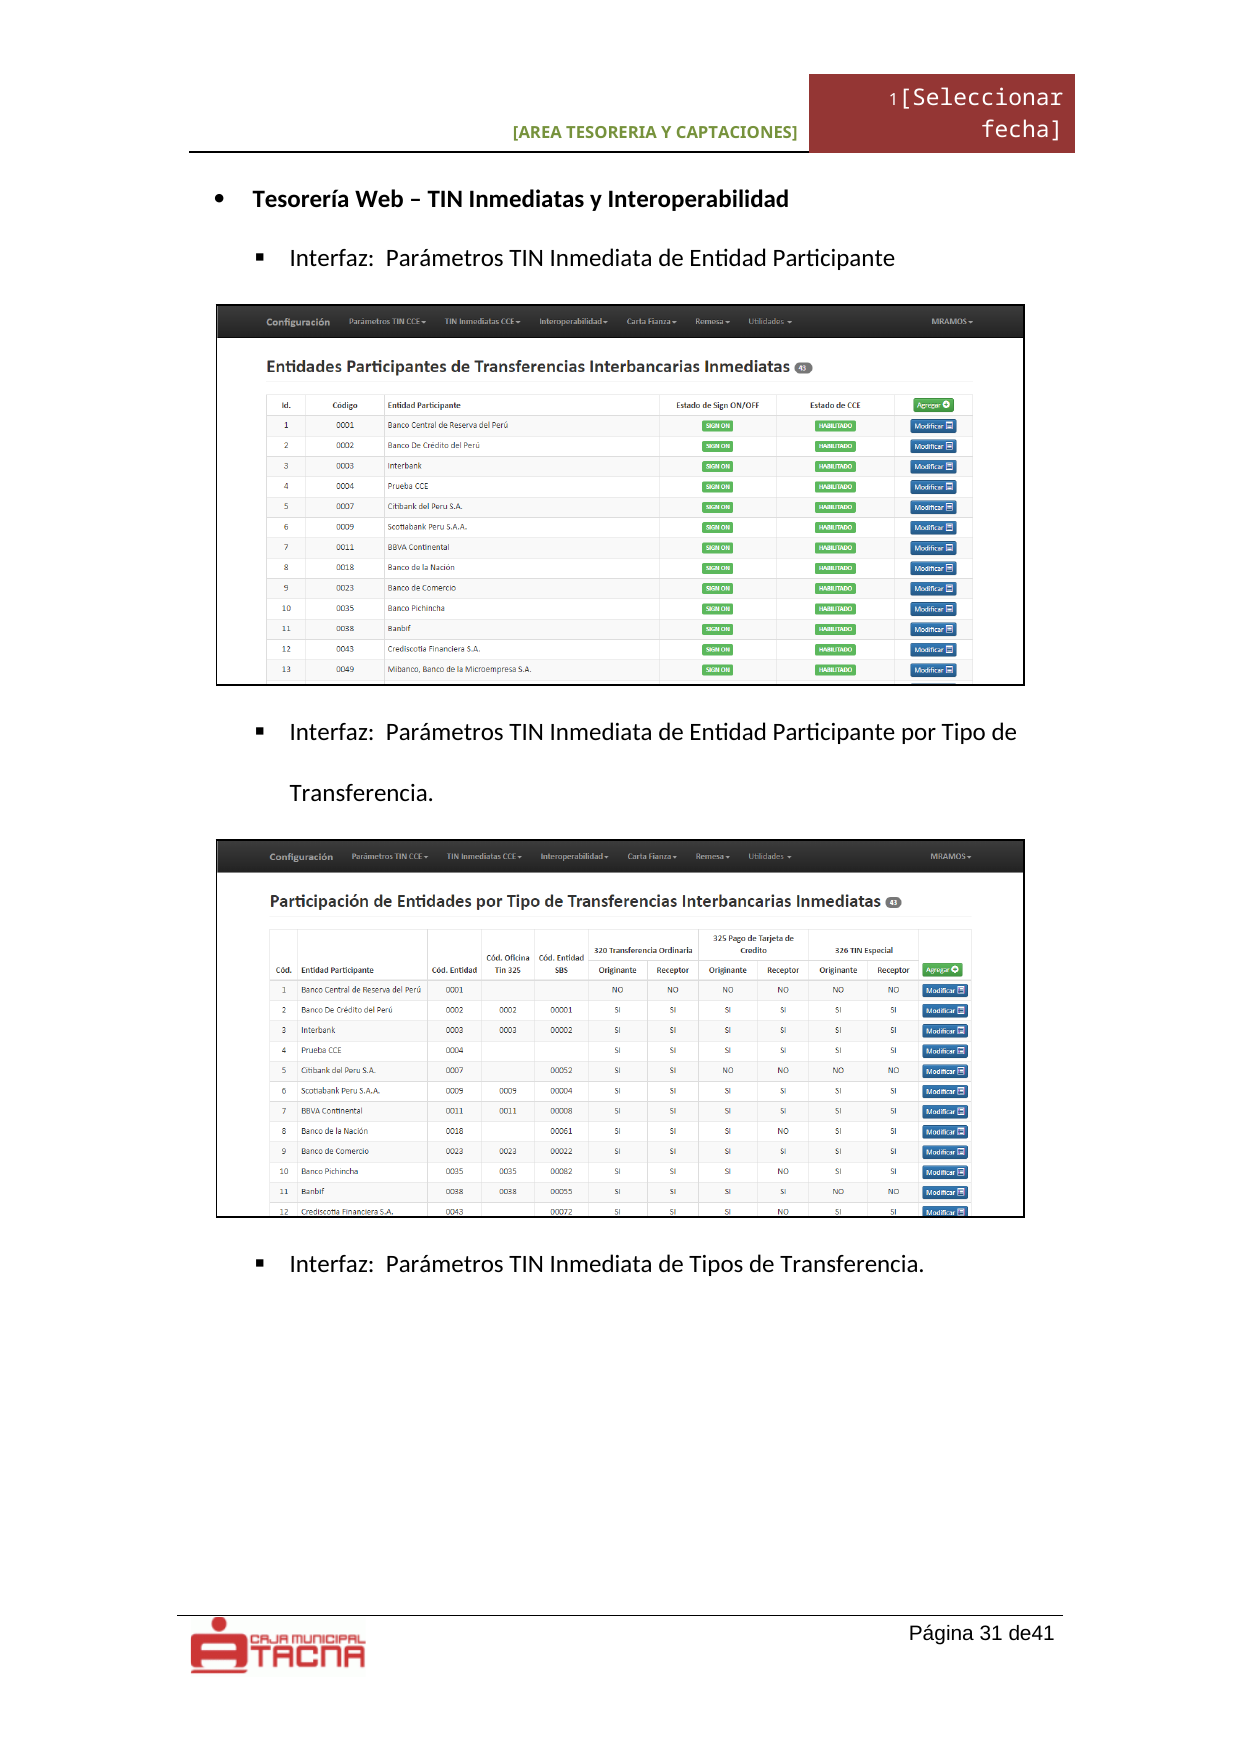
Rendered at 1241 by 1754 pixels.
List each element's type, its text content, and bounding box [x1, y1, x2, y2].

list Interfaz: Parámetros TIN Inmediata de Tipos de Transferencia. [254, 852, 1063, 1279]
list Interfaz: Parámetros TIN Inmediata de Entidad Participante [254, 242, 1063, 273]
list Tesorería Web – TIN Inmediatas y Interoperabilidad [215, 184, 1063, 214]
list Interfaz: Parámetros TIN Inmediata de Entidad Participante por Tipo de Transferencia. [254, 317, 1063, 808]
